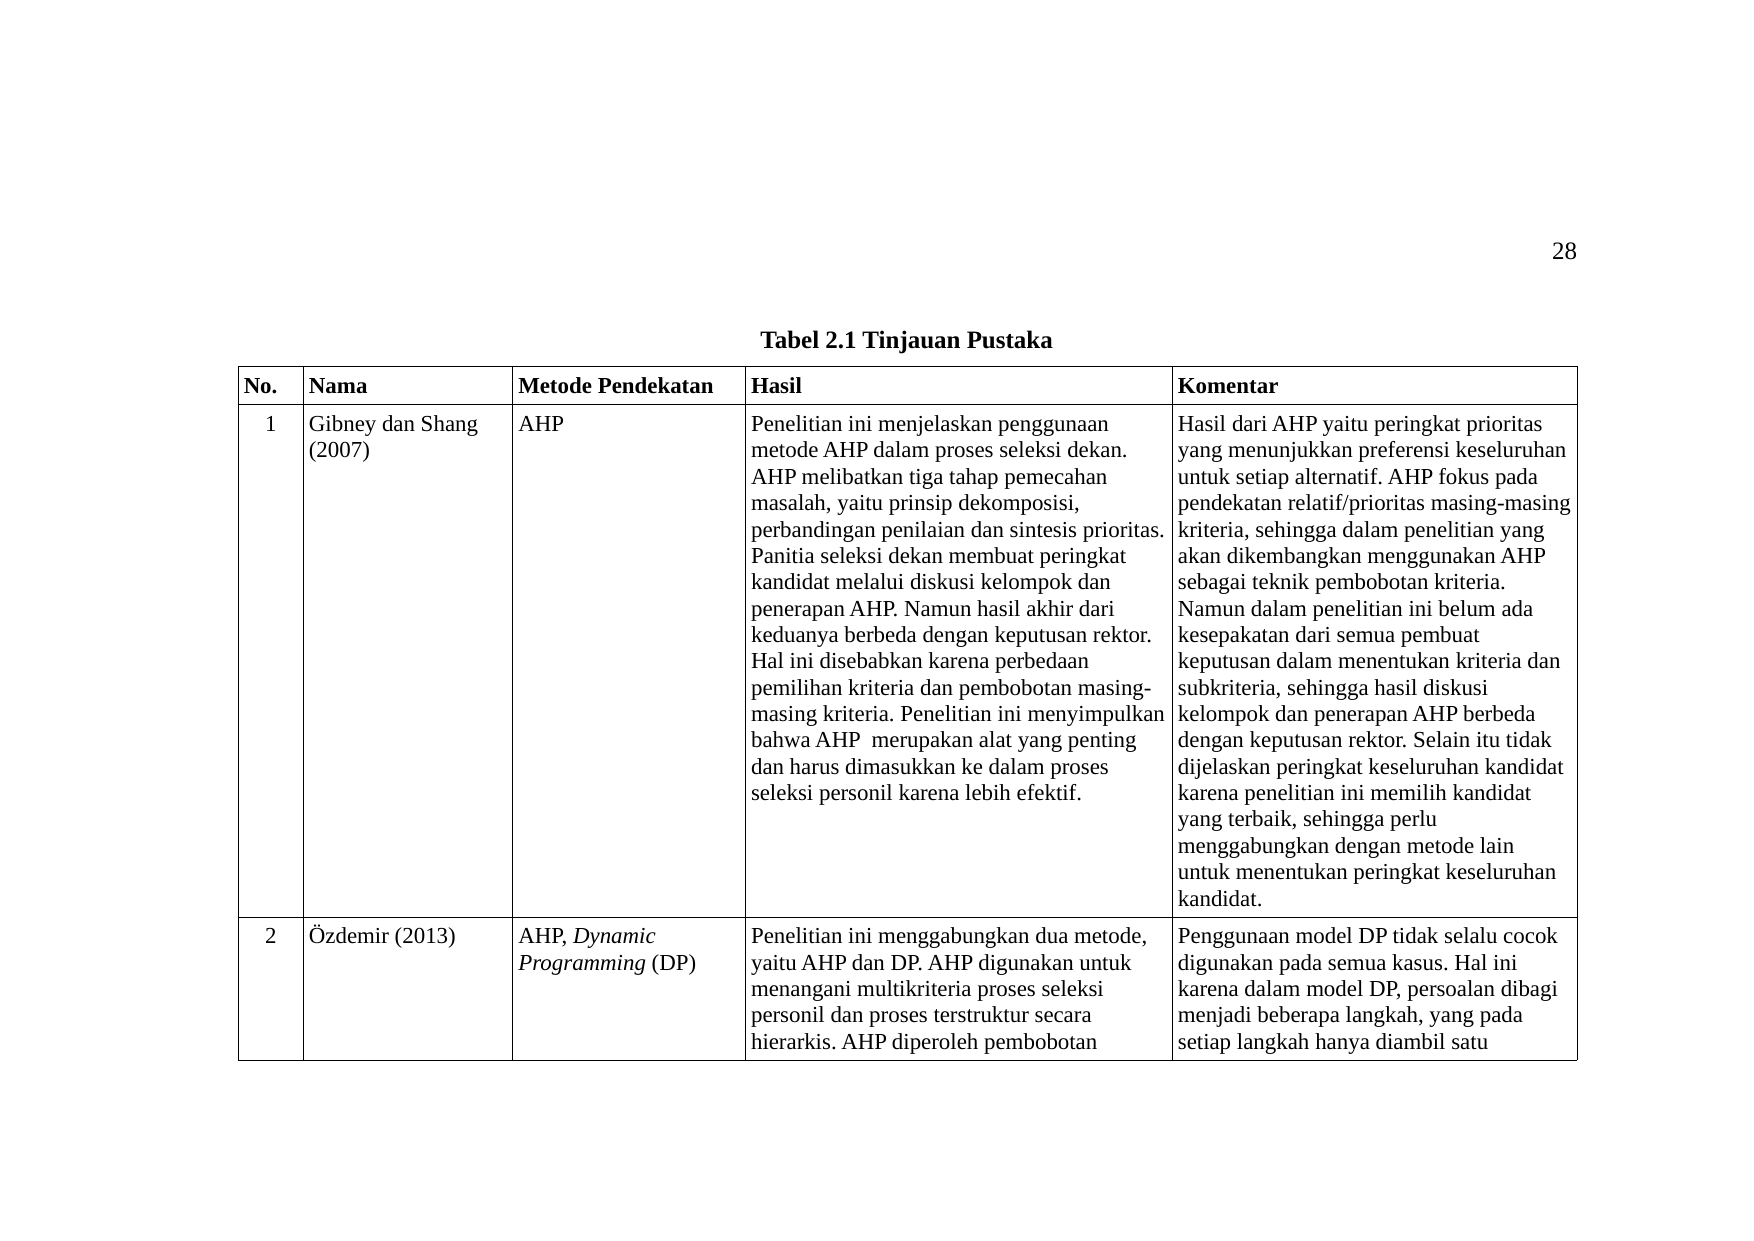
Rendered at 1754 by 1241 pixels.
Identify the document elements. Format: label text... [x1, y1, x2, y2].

table_cell Penggunaan model DP tidak selalu cocok digunakan pada semua kasus. Hal ini karena dalam model DP, persoalan dibagi menjadi beberapa langkah, yang pada setiap langkah hanya diambil satu [1173, 918, 1577, 1060]
table_cell 1 [239, 405, 303, 917]
table_header No. [239, 367, 303, 404]
table_header Metode Pendekatan [513, 367, 745, 404]
table_cell Özdemir (2013) [304, 918, 512, 1060]
table_cell Gibney dan Shang (2007) [304, 405, 512, 917]
table_cell Penelitian ini menggabungkan dua metode, yaitu AHP dan DP. AHP digunakan untuk menangani multikriteria proses seleksi personil dan proses terstruktur secara hierarkis. AHP diperoleh pembobotan [746, 918, 1172, 1060]
table_cell Hasil dari AHP yaitu peringkat prioritas yang menunjukkan preferensi keseluruhan untuk setiap alternatif. AHP fokus pada pendekatan relatif/prioritas masing-masing kriteria, sehingga dalam penelitian yang akan dikembangkan menggunakan AHP sebagai teknik pembobotan kriteria. Namun dalam penelitian ini belum ada kesepakatan dari semua pembuat keputusan dalam menentukan kriteria dan subkriteria, sehingga hasil diskusi kelompok dan penerapan AHP berbeda dengan keputusan rektor. Selain itu tidak dijelaskan peringkat keseluruhan kandidat karena penelitian ini memilih kandidat yang terbaik, sehingga perlu menggabungkan dengan metode lain untuk menentukan peringkat keseluruhan kandidat. [1173, 405, 1577, 917]
table_cell Penelitian ini menjelaskan penggunaan metode AHP dalam proses seleksi dekan. AHP melibatkan tiga tahap pemecahan masalah, yaitu prinsip dekomposisi, perbandingan penilaian dan sintesis prioritas. Panitia seleksi dekan membuat peringkat kandidat melalui diskusi kelompok dan penerapan AHP. Namun hasil akhir dari keduanya berbeda dengan keputusan rektor. Hal ini disebabkan karena perbedaan pemilihan kriteria dan pembobotan masing-masing kriteria. Penelitian ini menyimpulkan bahwa AHP merupakan alat yang penting dan harus dimasukkan ke dalam proses seleksi personil karena lebih efektif. [746, 405, 1172, 917]
table_cell AHP, Dynamic Programming (DP) [513, 918, 745, 1060]
table_header Nama [304, 367, 512, 404]
table_cell 2 [239, 918, 303, 1060]
table_header Komentar [1173, 367, 1577, 404]
table_cell AHP [513, 405, 745, 917]
text Tabel 2.1 Tinjauan Pustaka [236, 325, 1577, 354]
table_header Hasil [746, 367, 1172, 404]
